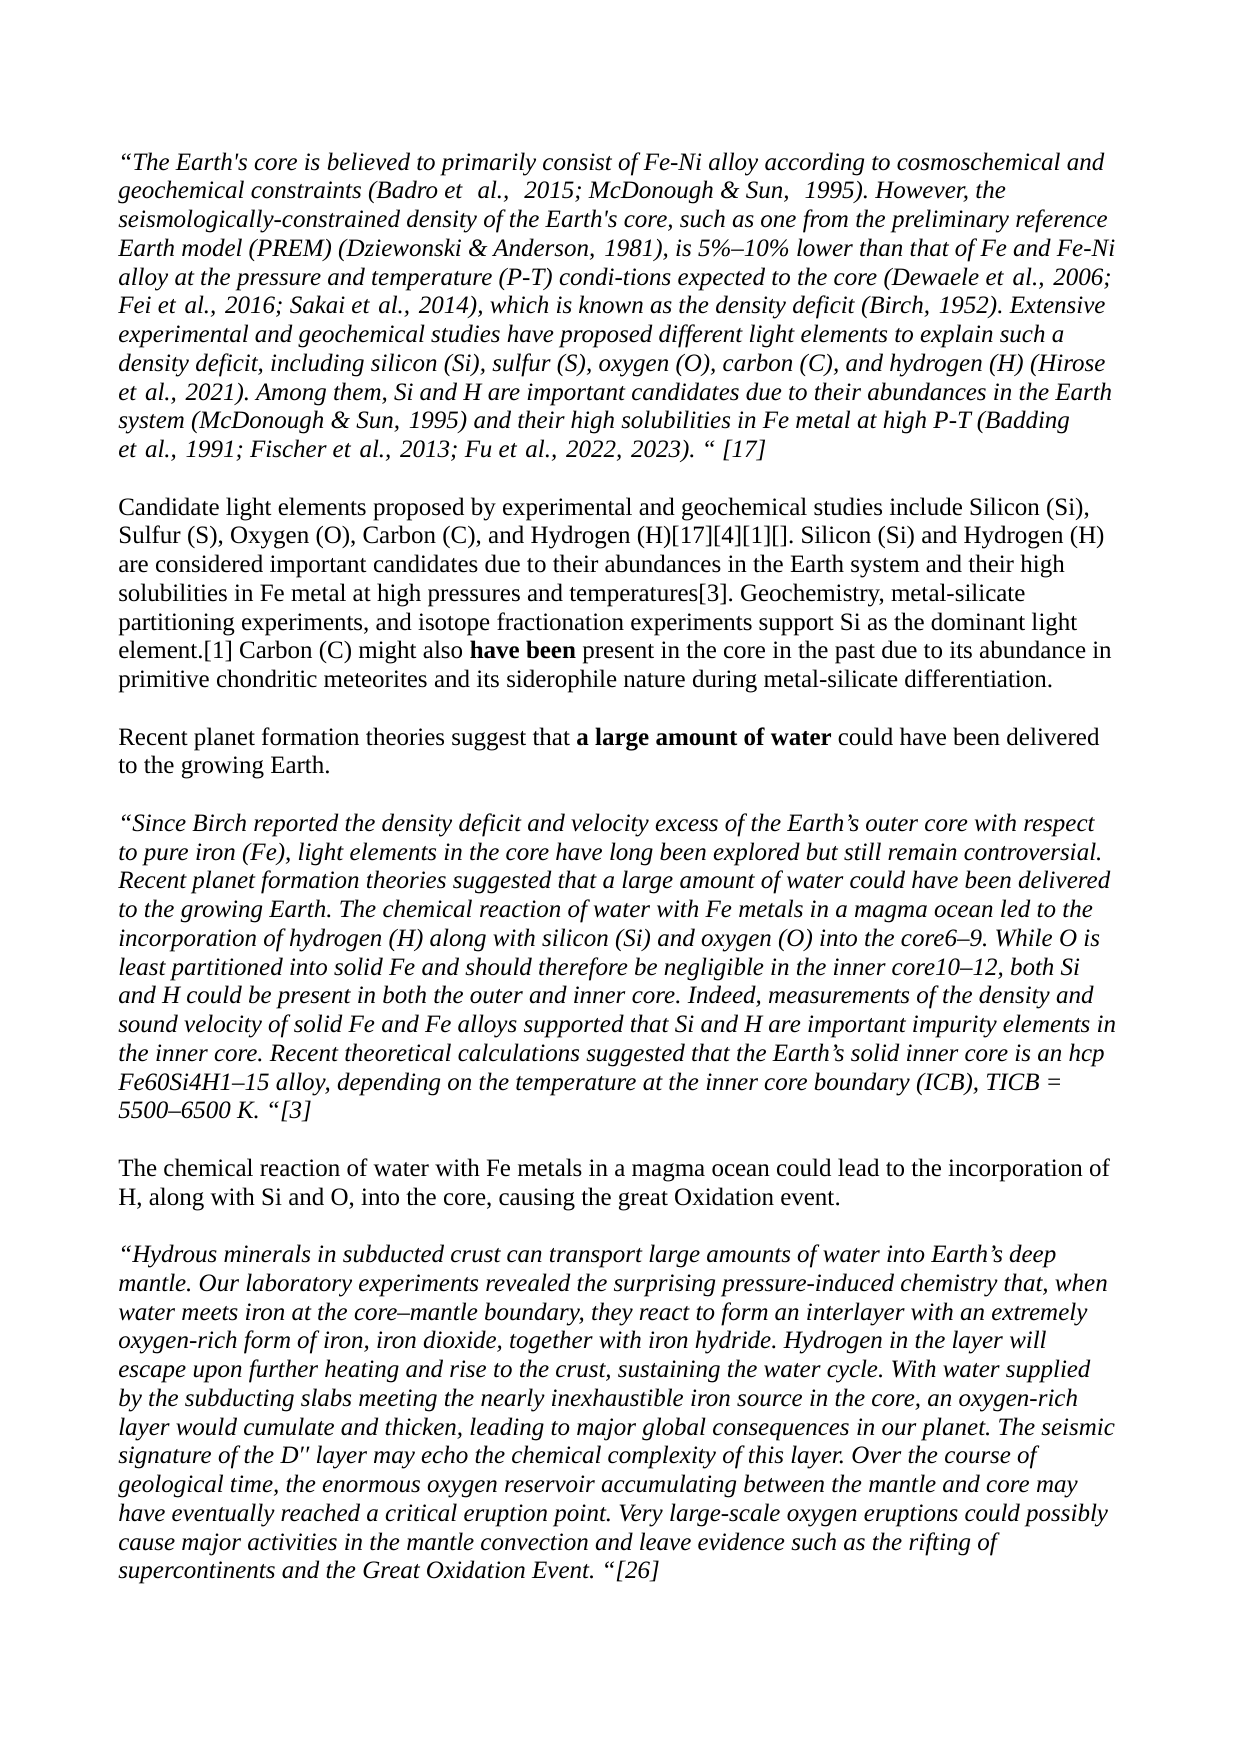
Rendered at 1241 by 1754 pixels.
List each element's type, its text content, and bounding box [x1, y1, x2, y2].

text “Hydrous minerals in subducted crust can transport large amounts of water into Earth’s deep mantle. Our laboratory experiments revealed the surprising pressure-induced chemistry that, when water meets iron at the core–mantle boundary, they react to form an interlayer with an extremely oxygen-rich form of iron, iron dioxide, together with iron hydride. Hydrogen in the layer will escape upon further heating and rise to the crust, sustaining the water cycle. With water supplied by the subducting slabs meeting the nearly inexhaustible iron source in the core, an oxygen-rich layer would cumulate and thicken, leading to major global consequences in our planet. The seismic signature of the D′′ layer may echo the chemical complexity of this layer. Over the course of geological time, the enormous oxygen reservoir accumulating between the mantle and core may have eventually reached a critical eruption point. Very large-scale oxygen eruptions could possibly cause major activities in the mantle convection and leave evidence such as the rifting of supercontinents and the Great Oxidation Event. “[26] [118, 1239, 1122, 1584]
text The chemical reaction of water with Fe metals in a magma ocean could lead to the incorporation of H, along with Si and O, into the core, causing the great Oxidation event. [118, 1153, 1122, 1211]
text Recent planet formation theories suggest that a large amount of water could have been delivered to the growing Earth. [118, 722, 1122, 779]
text “The Earth's core is believed to primarily consist of Fe-Ni alloy according to cosmoschemical and geochemical constraints (Badro et al., 2015; McDonough & Sun, 1995). However, the seismologically-constrained density of the Earth's core, such as one from the preliminary reference Earth model (PREM) (Dziewonski & Anderson, 1981), is 5%–10% lower than that of Fe and Fe-Ni alloy at the pressure and temperature (P-T) condi-tions expected to the core (Dewaele et al., 2006; Fei et al., 2016; Sakai et al., 2014), which is known as the density deficit (Birch, 1952). Extensive experimental and geochemical studies have proposed different light elements to explain such a density deficit, including silicon (Si), sulfur (S), oxygen (O), carbon (C), and hydrogen (H) (Hirose et al., 2021). Among them, Si and H are important candidates due to their abundances in the Earth system (McDonough & Sun, 1995) and their high solubilities in Fe metal at high P-T (Badding et al., 1991; Fischer et al., 2013; Fu et al., 2022, 2023). “ [17] [118, 147, 1122, 463]
text Candidate light elements proposed by experimental and geochemical studies include Silicon (Si), Sulfur (S), Oxygen (O), Carbon (C), and Hydrogen (H)[17][4][1][]. Silicon (Si) and Hydrogen (H) are considered important candidates due to their abundances in the Earth system and their high solubilities in Fe metal at high pressures and temperatures[3]. Geochemistry, metal-silicate partitioning experiments, and isotope fractionation experiments support Si as the dominant light element.[1] Carbon (C) might also have been present in the core in the past due to its abundance in primitive chondritic meteorites and its siderophile nature during metal-silicate differentiation. [118, 492, 1122, 693]
text “Since Birch reported the density deficit and velocity excess of the Earth’s outer core with respect to pure iron (Fe), light elements in the core have long been explored but still remain controversial. Recent planet formation theories suggested that a large amount of water could have been delivered to the growing Earth. The chemical reaction of water with Fe metals in a magma ocean led to the incorporation of hydrogen (H) along with silicon (Si) and oxygen (O) into the core6–9. While O is least partitioned into solid Fe and should therefore be negligible in the inner core10–12, both Si and H could be present in both the outer and inner core. Indeed, measurements of the density and sound velocity of solid Fe and Fe alloys supported that Si and H are important impurity elements in the inner core. Recent theoretical calculations suggested that the Earth’s solid inner core is an hcp Fe60Si4H1–15 alloy, depending on the temperature at the inner core boundary (ICB), TICB = 5500–6500 K. “[3] [118, 808, 1122, 1124]
